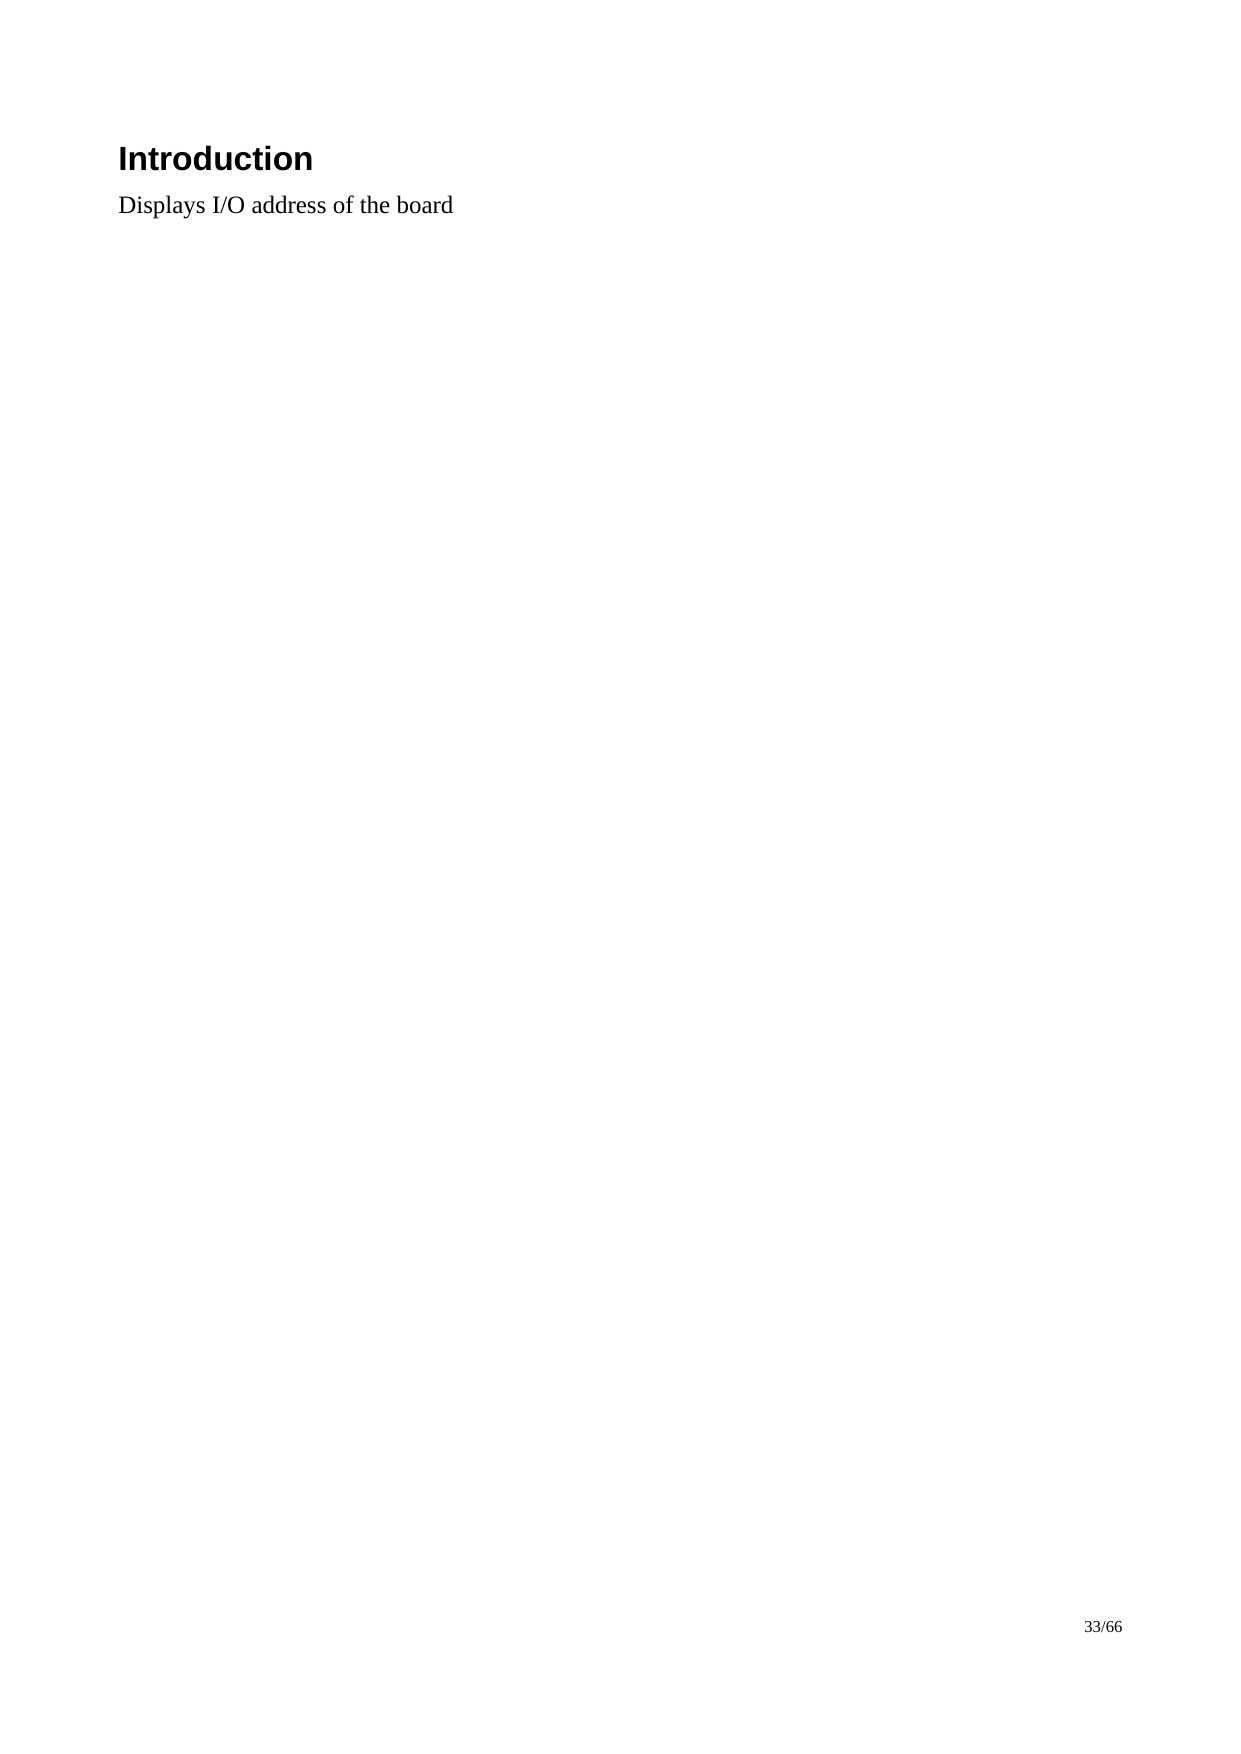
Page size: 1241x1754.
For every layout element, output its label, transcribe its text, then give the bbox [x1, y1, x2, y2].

subtitle Introduction [118, 139, 1122, 178]
text Displays I/O address of the board [118, 190, 1122, 219]
